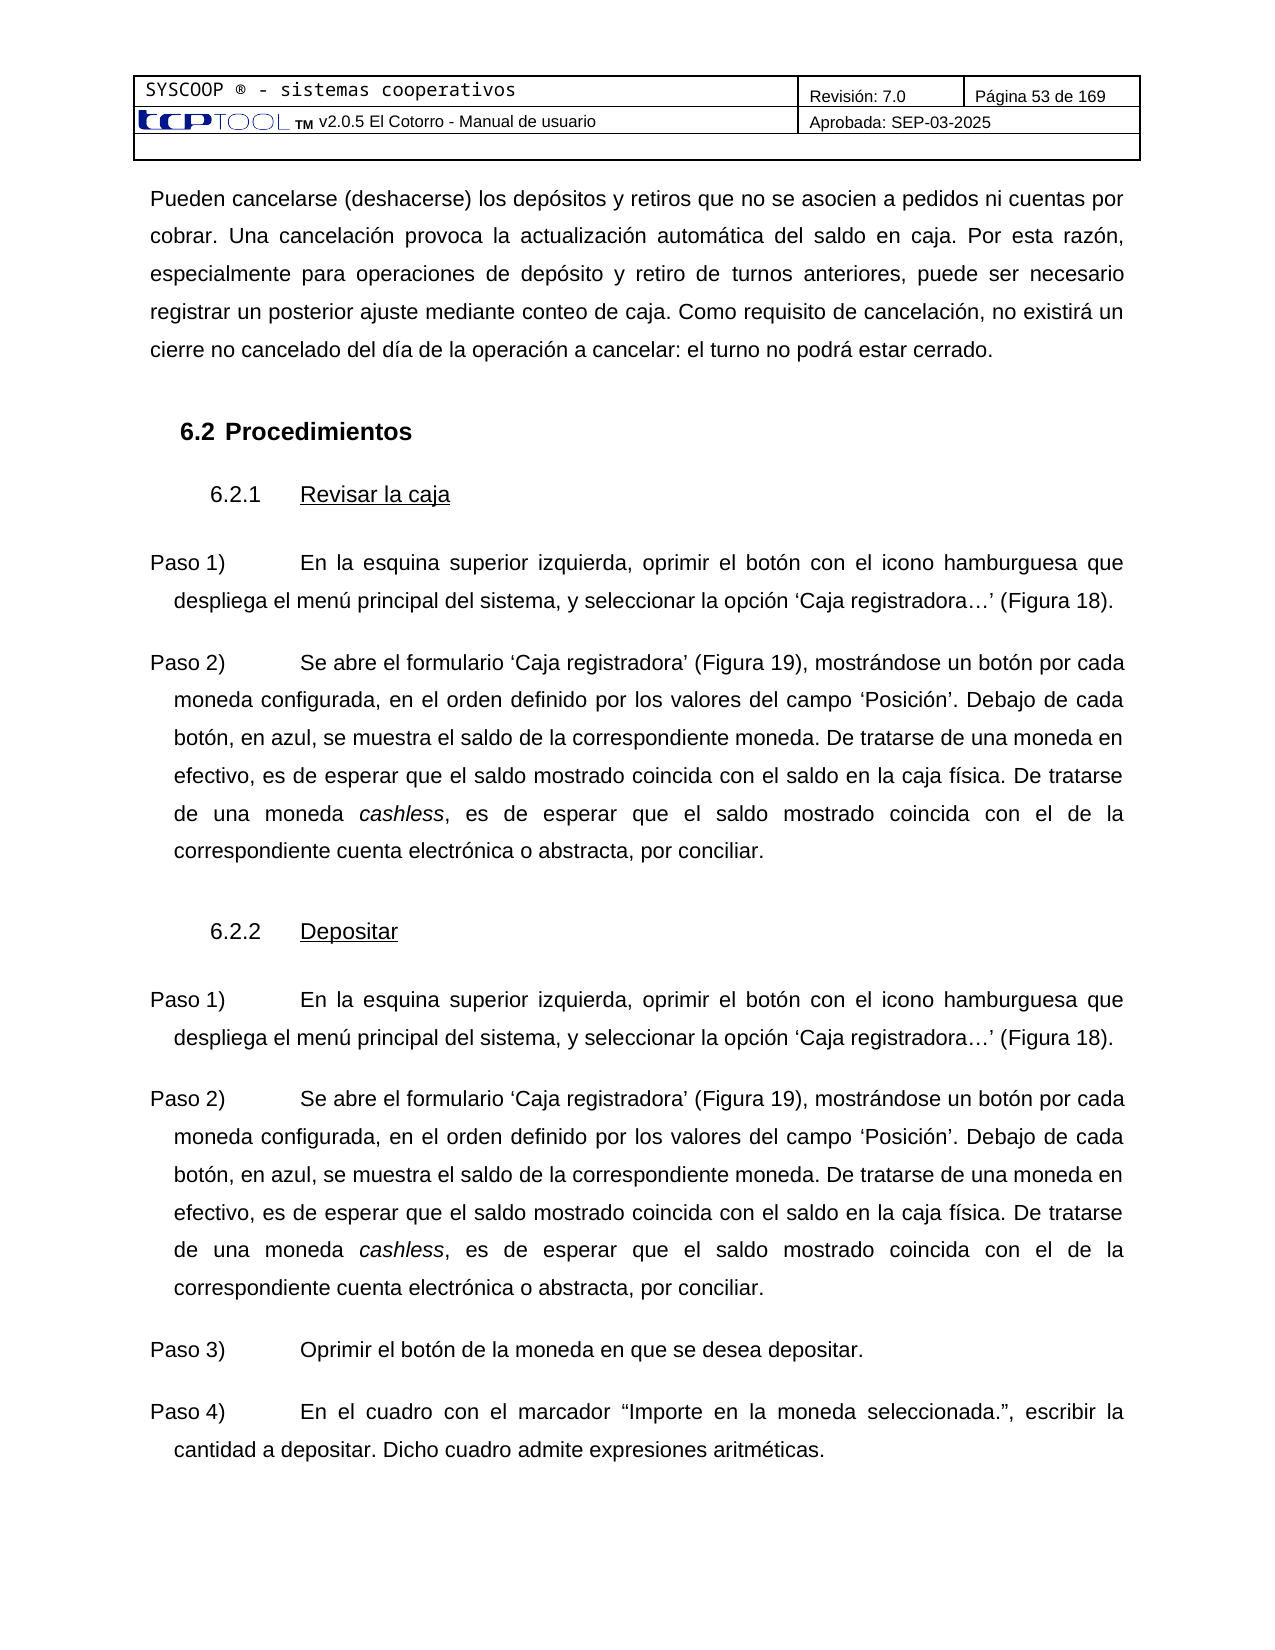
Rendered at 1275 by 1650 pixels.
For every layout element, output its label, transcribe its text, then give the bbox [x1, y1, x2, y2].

list Se abre el formulario ‘Caja registradora’ (Figura 19), mostrándose un botón por cada moneda configurada, en el orden definido por los valores del campo ‘Posición’. Debajo de cada botón, en azul, se muestra el saldo de la correspondiente moneda. De tratarse de una moneda en efectivo, es de esperar que el saldo mostrado coincida con el saldo en la caja física. De tratarse de una moneda cashless, es de esperar que el saldo mostrado coincida con el de la correspondiente cuenta electrónica o abstracta, por conciliar. [150, 1086, 1125, 1300]
list En la esquina superior izquierda, oprimir el botón con el icono hamburguesa que despliega el menú principal del sistema, y seleccionar la opción ‘Caja registradora…’ (Figura 18). [150, 550, 1125, 613]
list Se abre el formulario ‘Caja registradora’ (Figura 19), mostrándose un botón por cada moneda configurada, en el orden definido por los valores del campo ‘Posición’. Debajo de cada botón, en azul, se muestra el saldo de la correspondiente moneda. De tratarse de una moneda en efectivo, es de esperar que el saldo mostrado coincida con el saldo en la caja física. De tratarse de una moneda cashless, es de esperar que el saldo mostrado coincida con el de la correspondiente cuenta electrónica o abstracta, por conciliar. [150, 649, 1125, 864]
list En la esquina superior izquierda, oprimir el botón con el icono hamburguesa que despliega el menú principal del sistema, y seleccionar la opción ‘Caja registradora…’ (Figura 18). [150, 987, 1125, 1049]
subtitle Procedimientos [180, 417, 1125, 445]
text Pueden cancelarse (deshacerse) los depósitos y retiros que no se asocien a pedidos ni cuentas por cobrar. Una cancelación provoca la actualización automática del saldo en caja. Por esta razón, especialmente para operaciones de depósito y retiro de turnos anteriores, puede ser necesario registrar un posterior ajuste mediante conteo de caja. Como requisito de cancelación, no existirá un cierre no cancelado del día de la operación a cancelar: el turno no podrá estar cerrado. [150, 186, 1125, 362]
subtitle Revisar la caja [210, 481, 1125, 508]
list Oprimir el botón de la moneda en que se desea depositar. [150, 1337, 1125, 1362]
subtitle Depositar [210, 918, 1125, 944]
picture [138, 110, 290, 130]
list En el cuadro con el marcador “Importe en la moneda seleccionada.”, escribir la cantidad a depositar. Dicho cuadro admite expresiones aritméticas. [150, 1399, 1125, 1462]
